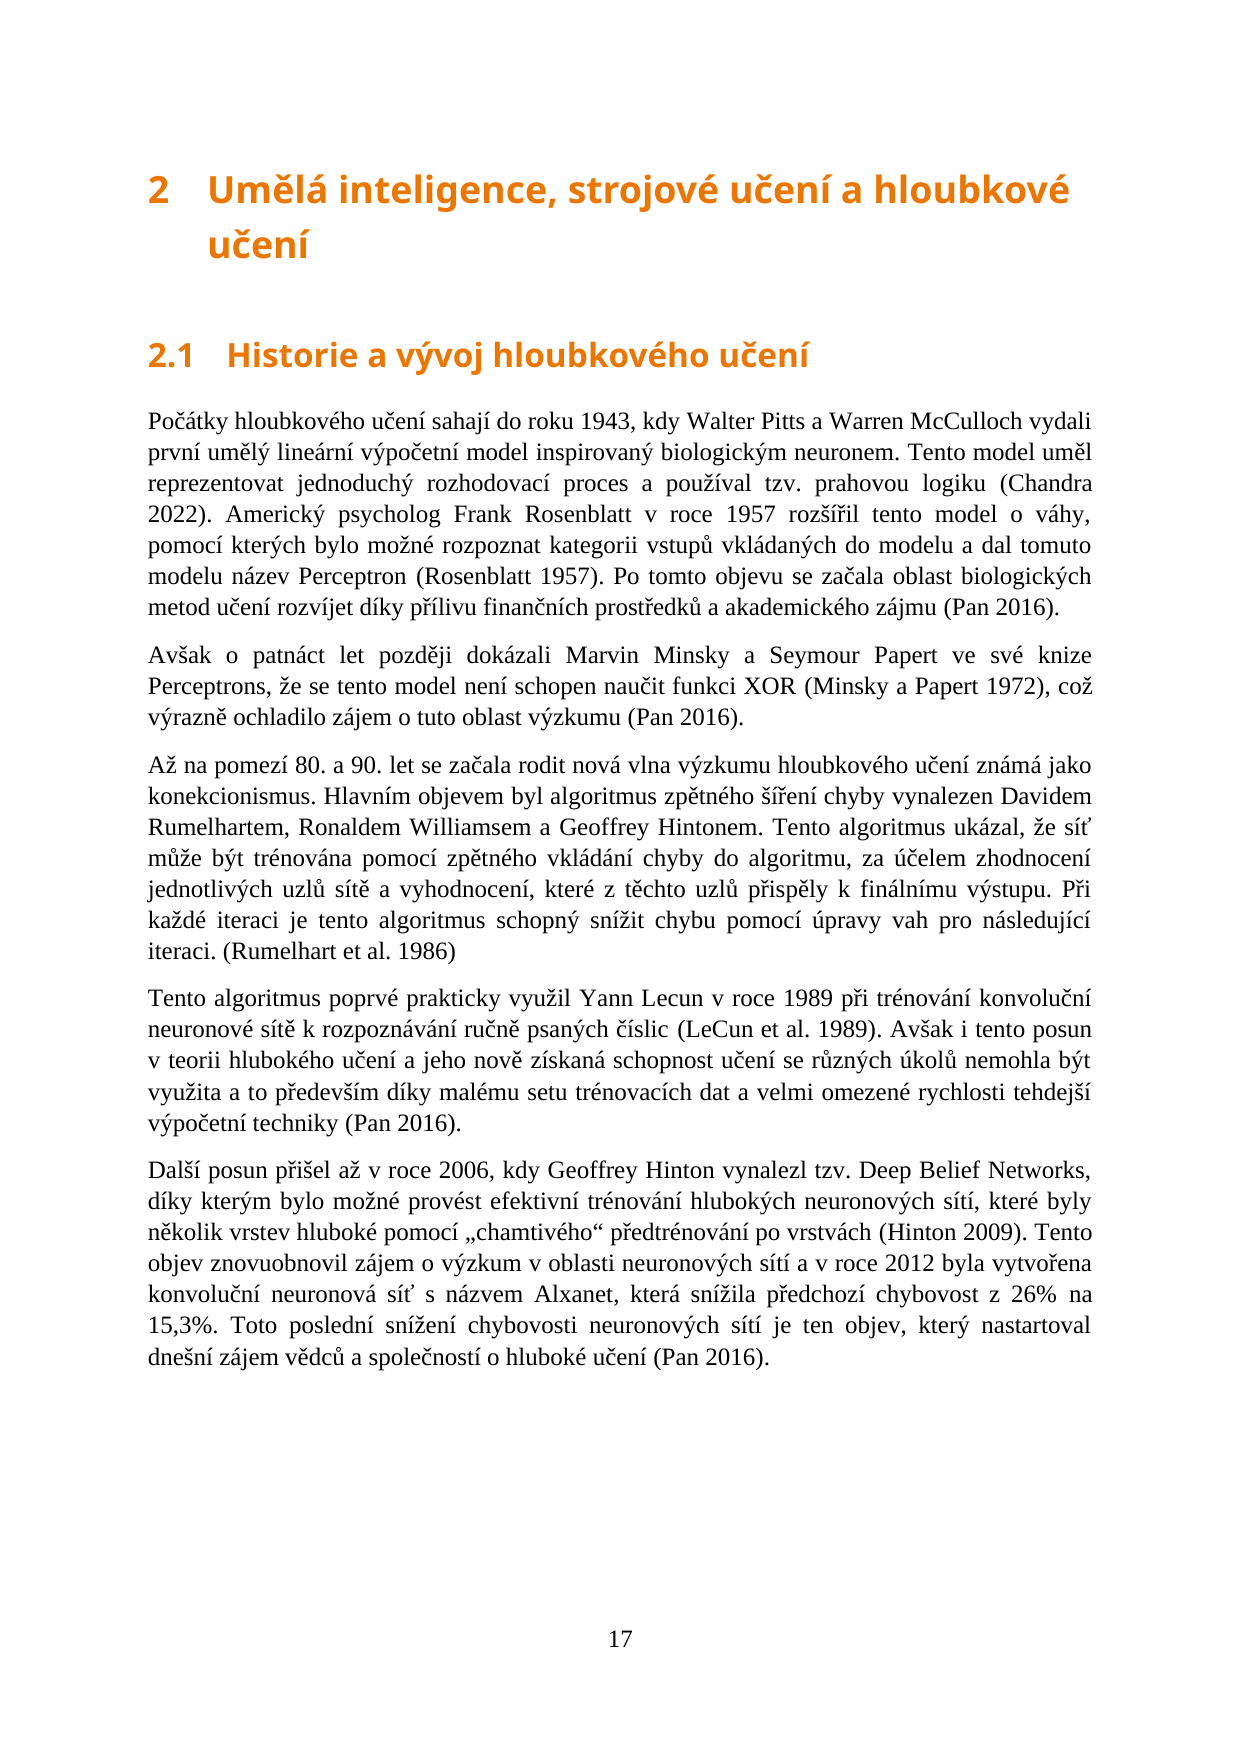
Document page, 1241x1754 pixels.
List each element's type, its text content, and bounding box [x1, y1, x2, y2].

text Až na pomezí 80. a 90. let se začala rodit nová vlna výzkumu hloubkového učení známá jako konekcionismus. Hlavním objevem byl algoritmus zpětného šíření chyby vynalezen Davidem Rumelhartem, Ronaldem Williamsem a Geoffrey Hintonem. Tento algoritmus ukázal, že síť může být trénována pomocí zpětného vkládání chyby do algoritmu, za účelem zhodnocení jednotlivých uzlů sítě a vyhodnocení, které z těchto uzlů přispěly k finálnímu výstupu. Při každé iteraci je tento algoritmus schopný snížit chybu pomocí úpravy vah pro následující iteraci. (Rumelhart et al. 1986) [148, 750, 1092, 965]
subtitle Umělá inteligence, strojové učení a hloubkové učení [148, 164, 1092, 270]
text Další posun přišel až v roce 2006, kdy Geoffrey Hinton vynalezl tzv. Deep Belief Networks, díky kterým bylo možné provést efektivní trénování hlubokých neuronových sítí, které byly několik vrstev hluboké pomocí „chamtivého“ předtrénování po vrstvách (Hinton 2009). Tento objev znovuobnovil zájem o výzkum v oblasti neuronových sítí a v roce 2012 byla vytvořena konvoluční neuronová síť s názvem Alxanet, která snížila předchozí chybovost z 26% na 15,3%. Toto poslední snížení chybovosti neuronových sítí je ten objev, který nastartoval dnešní zájem vědců a společností o hluboké učení (Pan 2016). [148, 1155, 1092, 1370]
text Tento algoritmus poprvé prakticky využil Yann Lecun v roce 1989 při trénování konvoluční neuronové sítě k rozpoznávání ručně psaných číslic (LeCun et al. 1989). Avšak i tento posun v teorii hlubokého učení a jeho nově získaná schopnost učení se různých úkolů nemohla být využita a to především díky malému setu trénovacích dat a velmi omezené rychlosti tehdejší výpočetní techniky (Pan 2016). [148, 983, 1092, 1136]
text Avšak o patnáct let později dokázali Marvin Minsky a Seymour Papert ve své knize Perceptrons, že se tento model není schopen naučit funkci XOR (Minsky a Papert 1972), což výrazně ochladilo zájem o tuto oblast výzkumu (Pan 2016). [148, 640, 1092, 731]
text Počátky hloubkového učení sahají do roku 1943, kdy Walter Pitts a Warren McCulloch vydali první umělý lineární výpočetní model inspirovaný biologickým neuronem. Tento model uměl reprezentovat jednoduchý rozhodovací proces a používal tzv. prahovou logiku (Chandra 2022). Americký psycholog Frank Rosenblatt v roce 1957 rozšířil tento model o váhy, pomocí kterých bylo možné rozpoznat kategorii vstupů vkládaných do modelu a dal tomuto modelu název Perceptron (Rosenblatt 1957). Po tomto objevu se začala oblast biologických metod učení rozvíjet díky přílivu finančních prostředků a akademického zájmu (Pan 2016). [148, 406, 1092, 621]
subtitle Historie a vývoj hloubkového učení [148, 332, 1092, 378]
